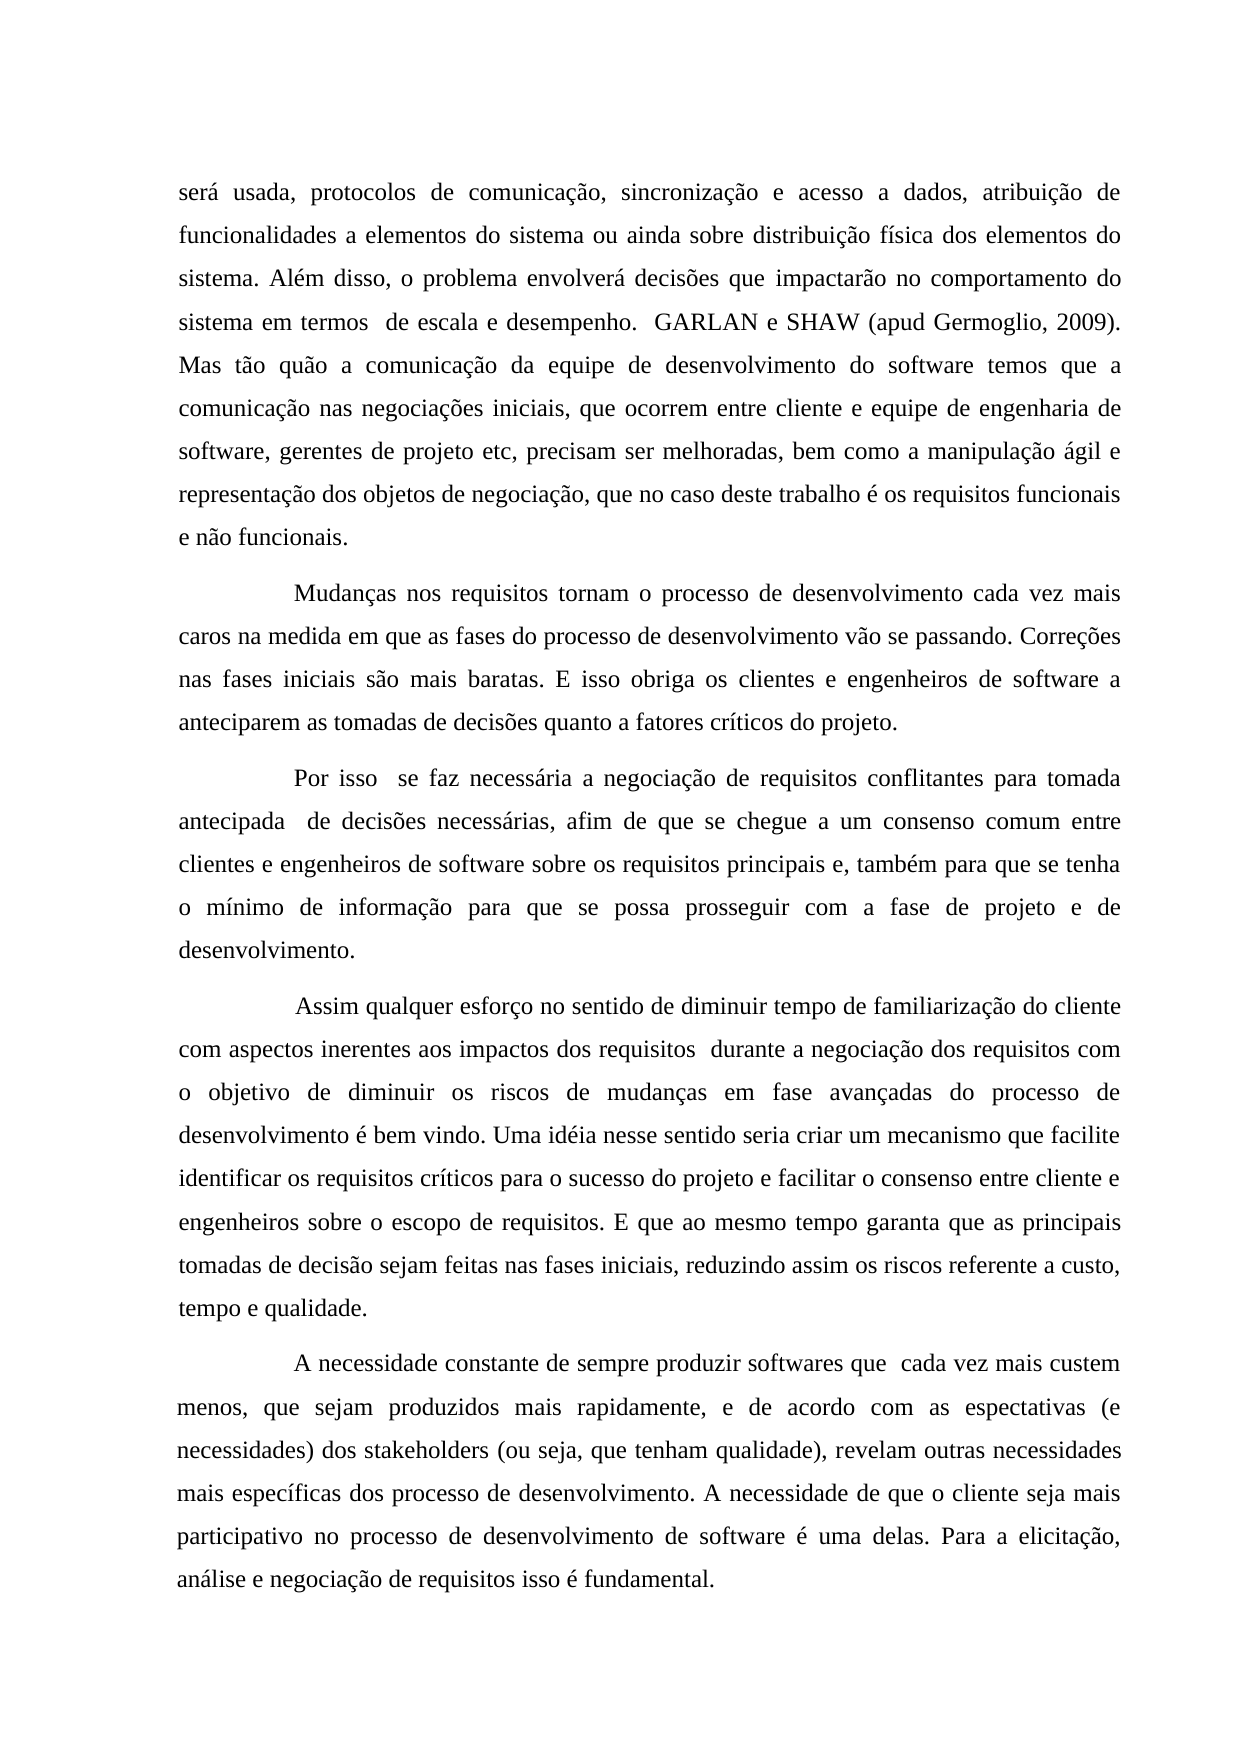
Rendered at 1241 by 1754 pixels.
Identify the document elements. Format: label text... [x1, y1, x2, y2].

text Assim qualquer esforço no sentido de diminuir tempo de familiarização do cliente com aspectos inerentes aos impactos dos requisitos durante a negociação dos requisitos com o objetivo de diminuir os riscos de mudanças em fase avançadas do processo de desenvolvimento é bem vindo. Uma idéia nesse sentido seria criar um mecanismo que facilite identificar os requisitos críticos para o sucesso do projeto e facilitar o consenso entre cliente e engenheiros sobre o escopo de requisitos. E que ao mesmo tempo garanta que as principais tomadas de decisão sejam feitas nas fases iniciais, reduzindo assim os riscos referente a custo, tempo e qualidade. [178, 991, 1122, 1322]
text Por isso se faz necessária a negociação de requisitos conflitantes para tomada antecipada de decisões necessárias, afim de que se chegue a um consenso comum entre clientes e engenheiros de software sobre os requisitos principais e, também para que se tenha o mínimo de informação para que se possa prosseguir com a fase de projeto e de desenvolvimento. [178, 763, 1122, 964]
text será usada, protocolos de comunicação, sincronização e acesso a dados, atribuição de funcionalidades a elementos do sistema ou ainda sobre distribuição física dos elementos do sistema. Além disso, o problema envolverá decisões que impactarão no comportamento do sistema em termos de escala e desempenho. GARLAN e SHAW (apud Germoglio, 2009). Mas tão quão a comunicação da equipe de desenvolvimento do software temos que a comunicação nas negociações iniciais, que ocorrem entre cliente e equipe de engenharia de software, gerentes de projeto etc, precisam ser melhoradas, bem como a manipulação ágil e representação dos objetos de negociação, que no caso deste trabalho é os requisitos funcionais e não funcionais. [178, 177, 1122, 551]
text Mudanças nos requisitos tornam o processo de desenvolvimento cada vez mais caros na medida em que as fases do processo de desenvolvimento vão se passando. Correções nas fases iniciais são mais baratas. E isso obriga os clientes e engenheiros de software a anteciparem as tomadas de decisões quanto a fatores críticos do projeto. [178, 578, 1122, 736]
text A necessidade constante de sempre produzir softwares que cada vez mais custem menos, que sejam produzidos mais rapidamente, e de acordo com as espectativas (e necessidades) dos stakeholders (ou seja, que tenham qualidade), revelam outras necessidades mais específicas dos processo de desenvolvimento. A necessidade de que o cliente seja mais participativo no processo de desenvolvimento de software é uma delas. Para a elicitação, análise e negociação de requisitos isso é fundamental. [177, 1348, 1122, 1593]
